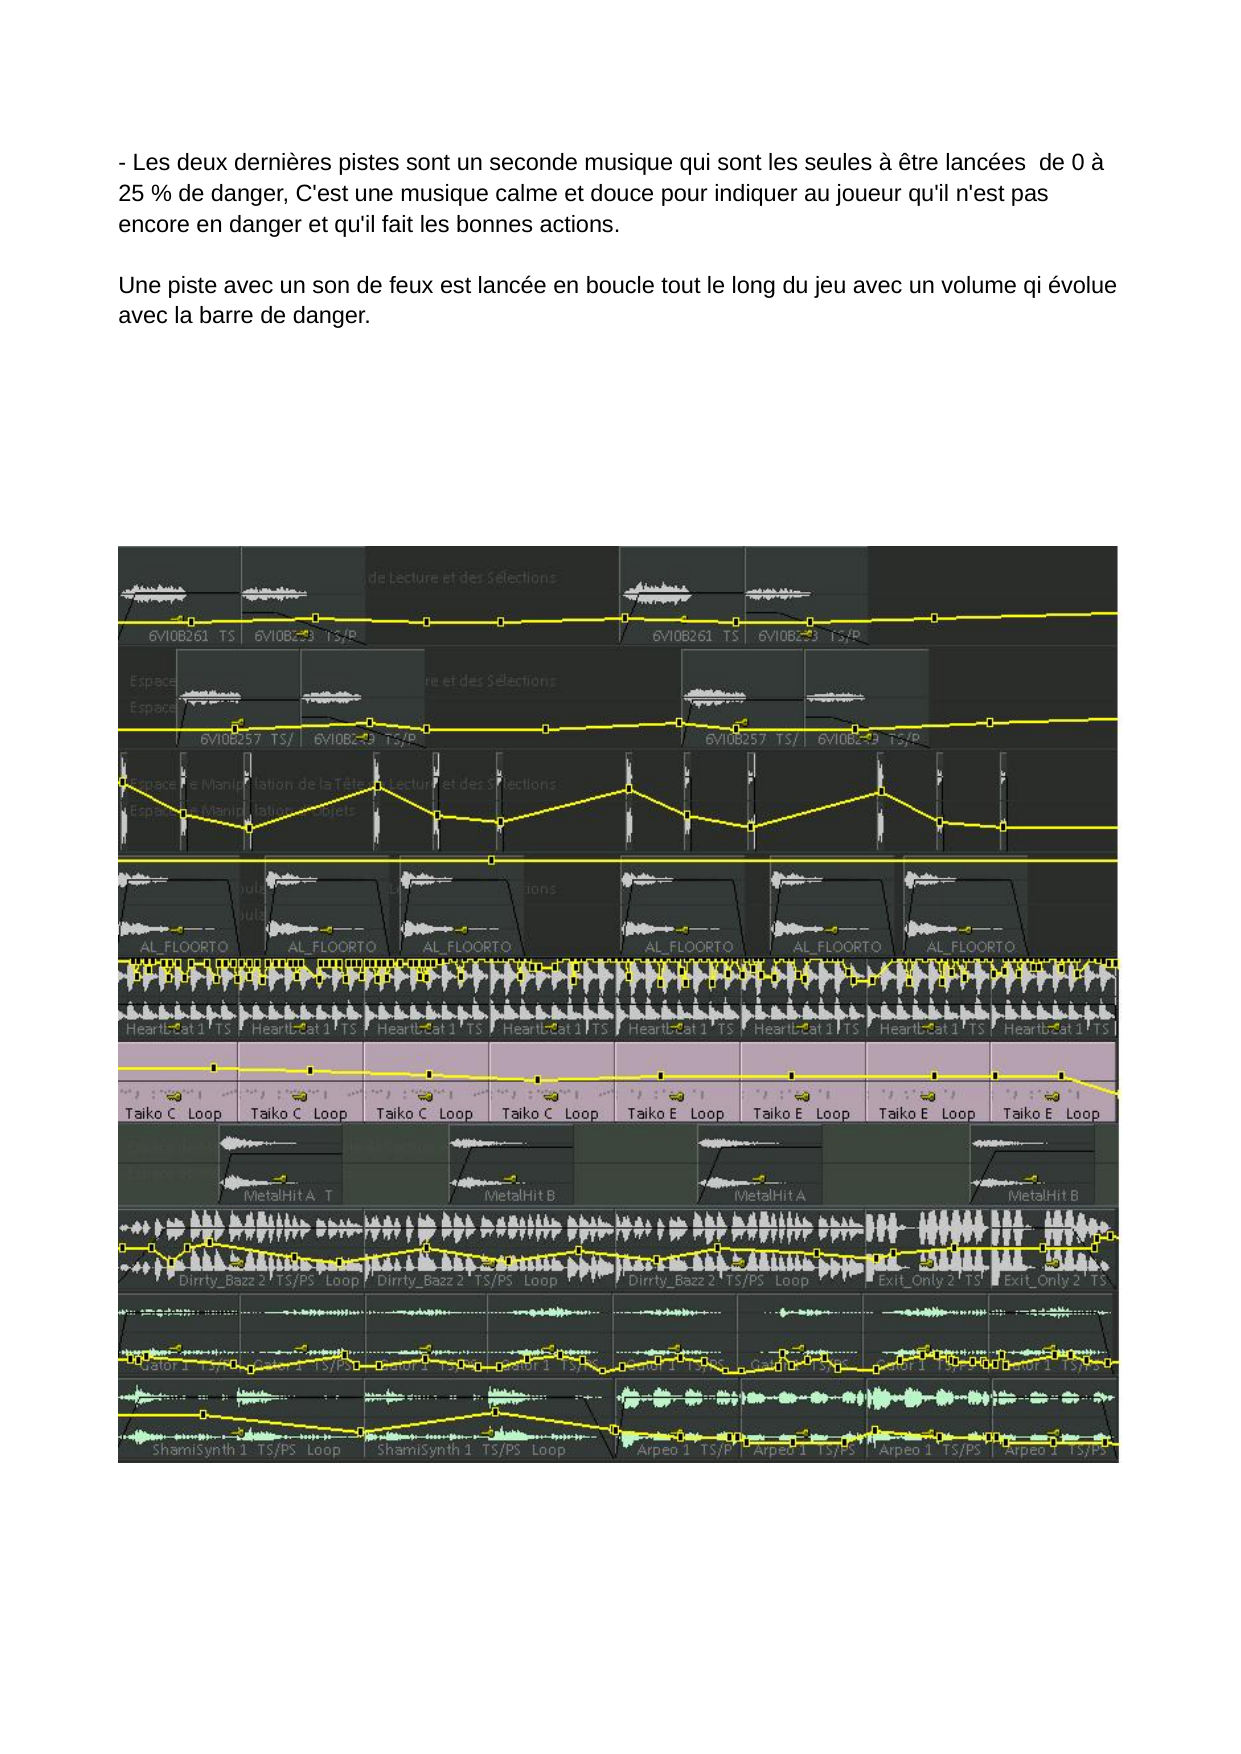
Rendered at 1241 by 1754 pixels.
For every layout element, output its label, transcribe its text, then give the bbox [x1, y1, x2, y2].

picture [118, 546, 1123, 1463]
text - Les deux dernières pistes sont un seconde musique qui sont les seules à être lancées de 0 à 25 % de danger, C'est une musique calme et douce pour indiquer au joueur qu'il n'est pas encore en danger et qu'il fait les bonnes actions. [118, 149, 1122, 237]
text Une piste avec un son de feux est lancée en boucle tout le long du jeu avec un volume qi évolue avec la barre de danger. [118, 271, 1122, 329]
